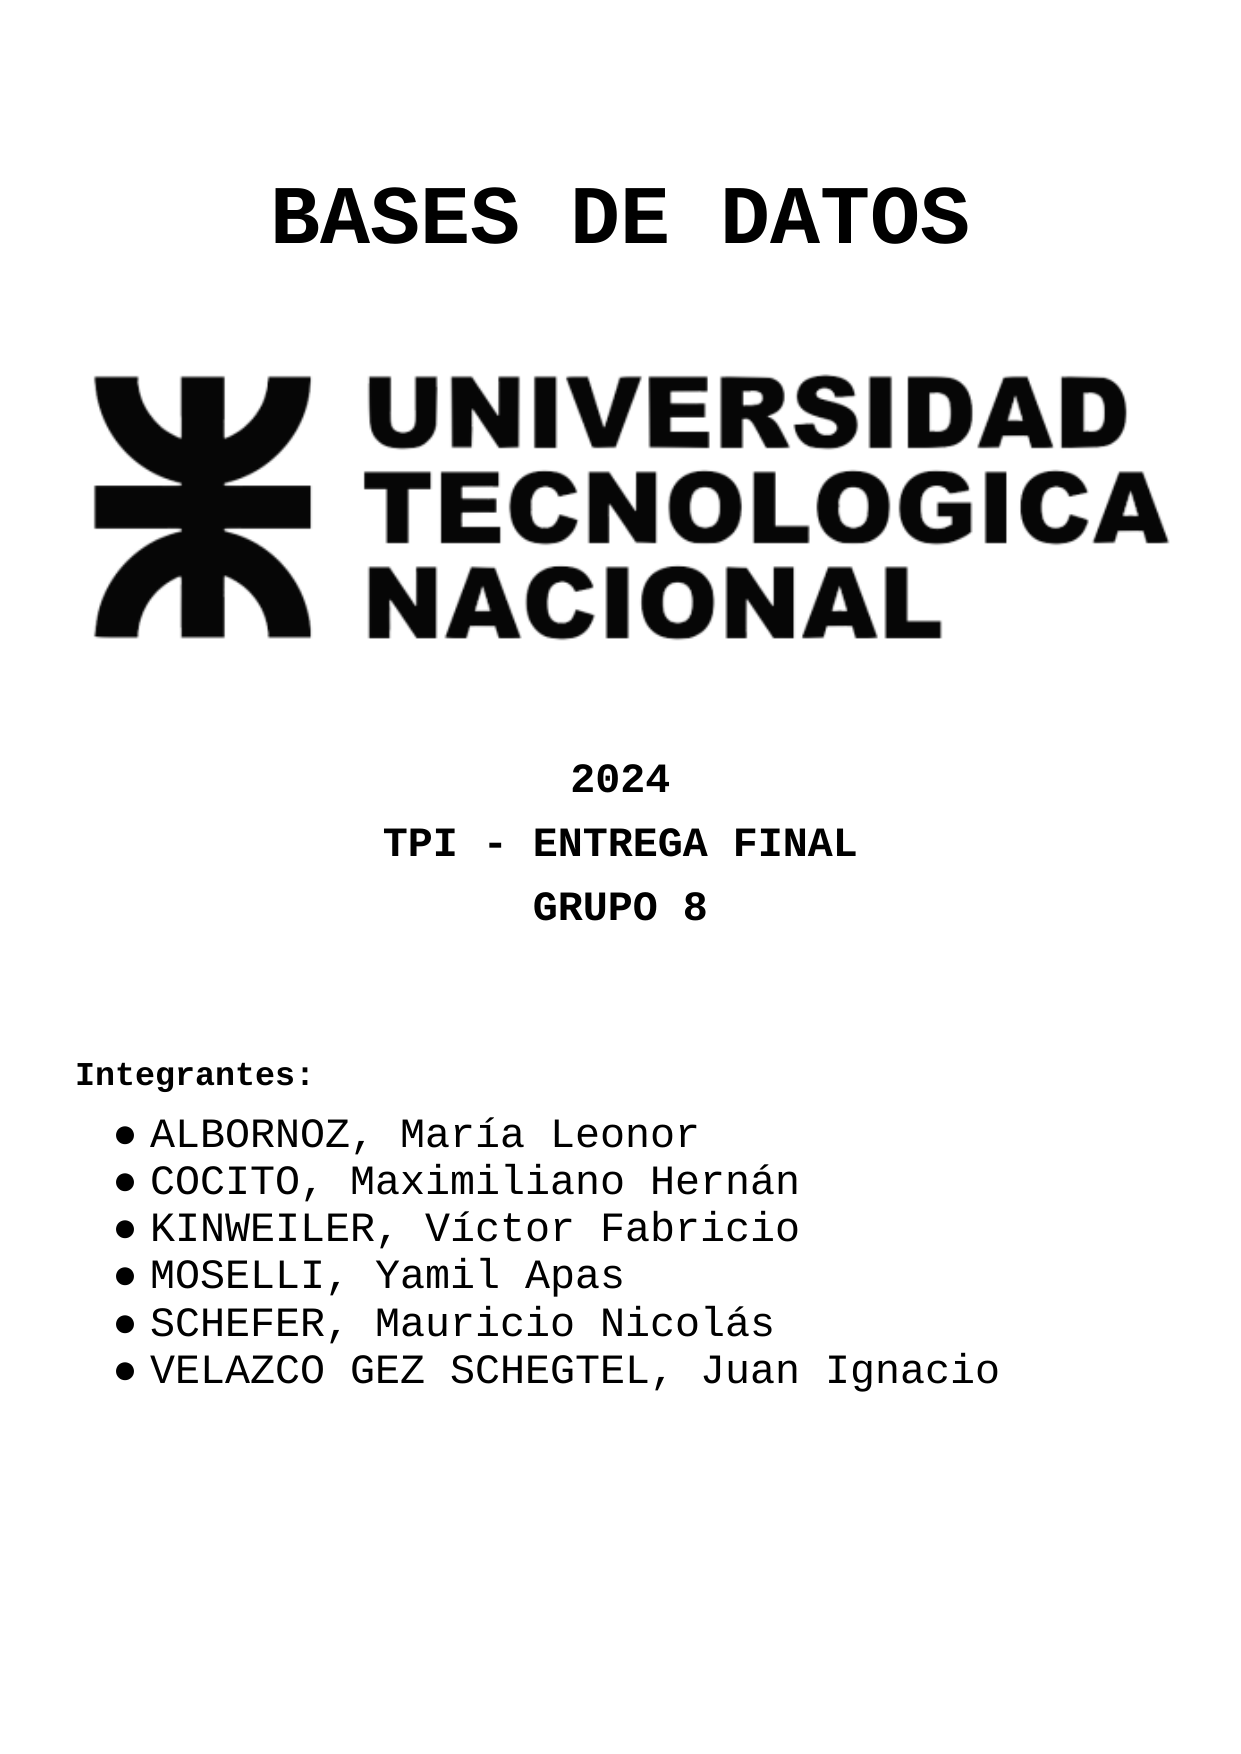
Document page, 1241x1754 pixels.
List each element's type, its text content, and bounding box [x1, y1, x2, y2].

list VELAZCO GEZ SCHEGTEL, Juan Ignacio [112, 1348, 1165, 1396]
list KINWEILER, Víctor Fabricio [112, 1207, 1165, 1254]
text Integrantes: [75, 1058, 1165, 1096]
list COCITO, Maximiliano Hernán [112, 1160, 1165, 1207]
text TPI - ENTREGA FINAL [75, 821, 1165, 868]
list ALBORNOZ, María Leonor [112, 1112, 1165, 1160]
picture [82, 365, 1182, 653]
text BASES DE DATOS [75, 174, 1165, 268]
list SCHEFER, Mauricio Nicolás [112, 1301, 1165, 1348]
text 2024 [75, 757, 1165, 805]
list MOSELLI, Yamil Apas [112, 1254, 1165, 1301]
text GRUPO 8 [75, 885, 1165, 932]
